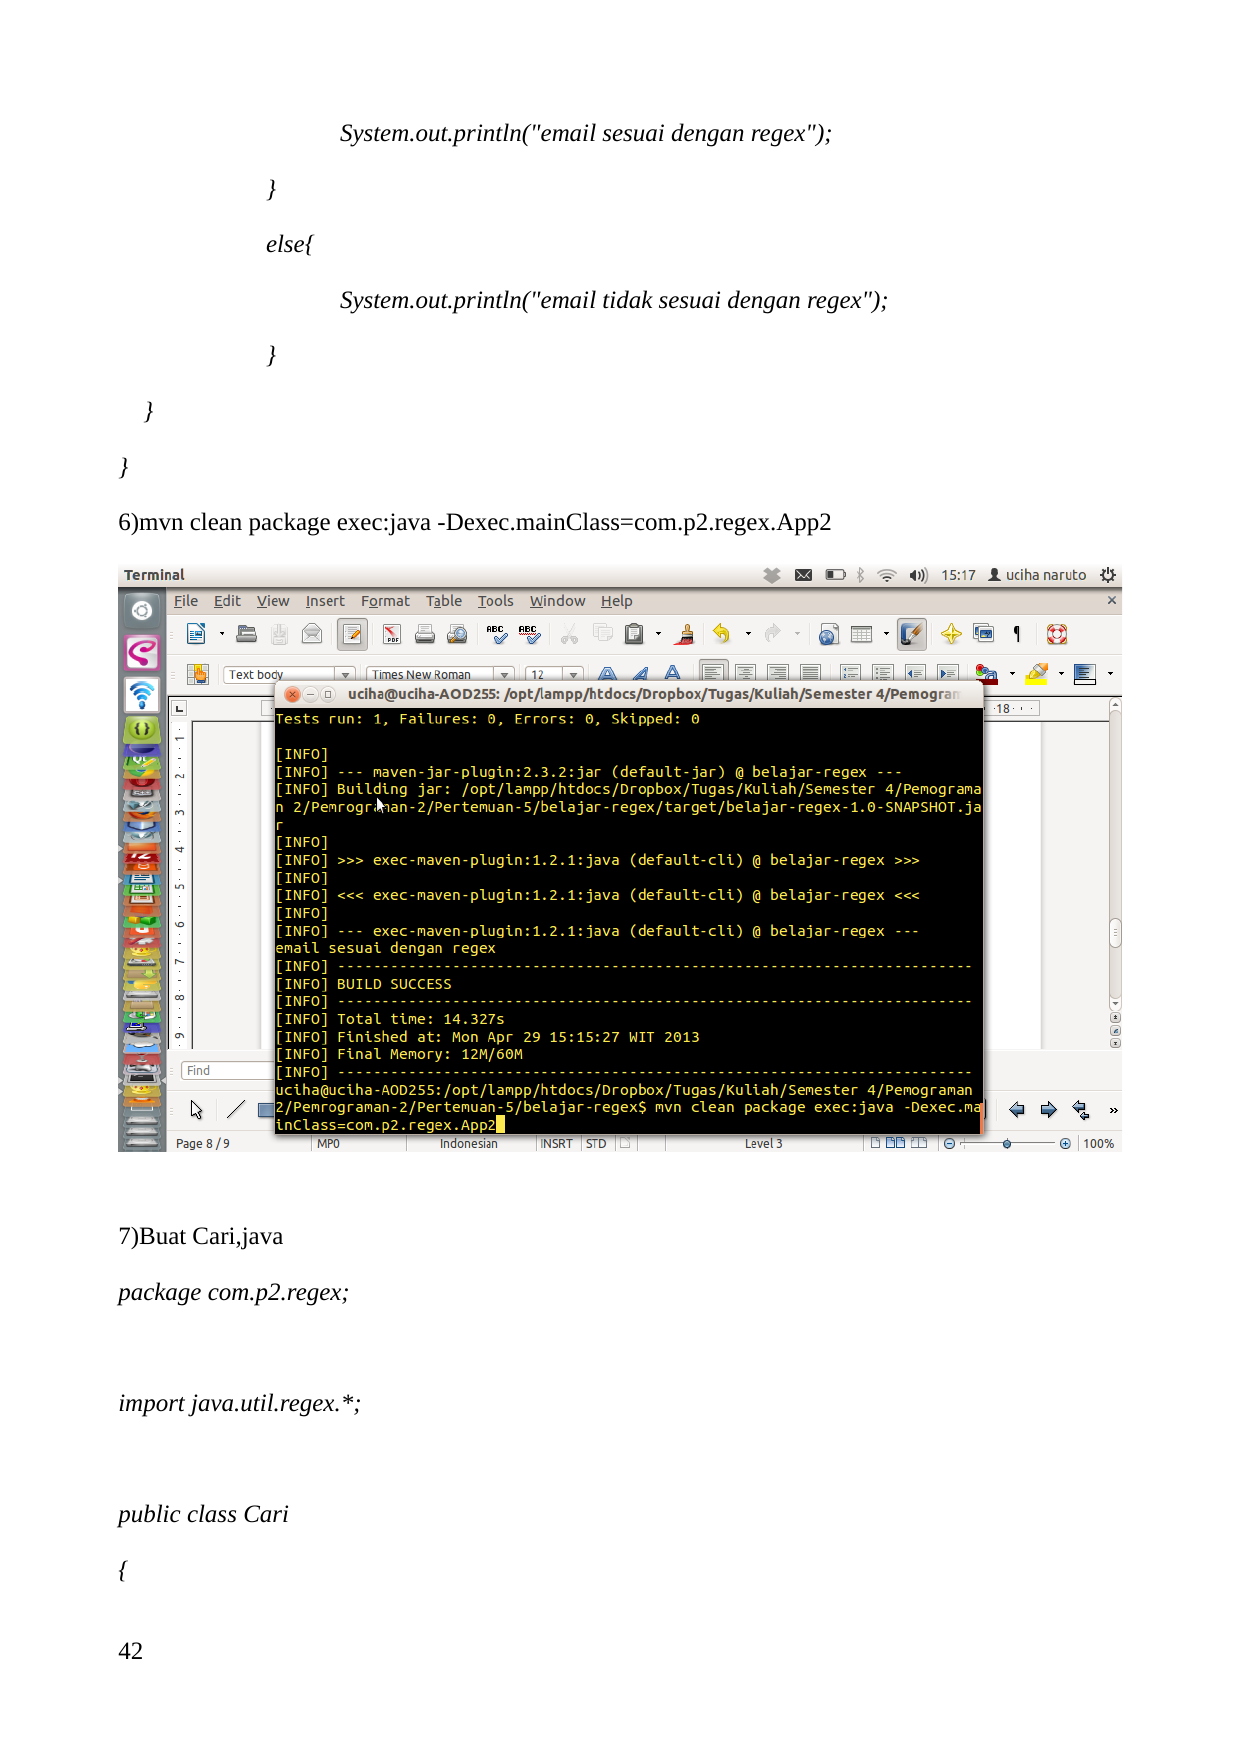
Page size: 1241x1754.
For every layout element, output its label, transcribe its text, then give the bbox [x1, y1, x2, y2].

text } [118, 341, 1122, 369]
text } [118, 174, 1122, 202]
text package com.p2.regex; [118, 1277, 1122, 1306]
list Buat Cari,java [118, 1221, 1122, 1250]
text public class Cari [118, 1499, 1122, 1528]
text } [118, 396, 1122, 425]
text else{ [118, 229, 1122, 258]
list mvn clean package exec:java -Dexec.mainClass=com.p2.regex.App2 [118, 507, 1122, 536]
text System.out.println("email sesuai dengan regex"); [118, 118, 1122, 147]
text } [118, 452, 1122, 481]
text { [118, 1555, 1122, 1584]
picture [118, 563, 1123, 1152]
text import java.util.regex.*; [118, 1388, 1122, 1417]
text System.out.println("email tidak sesuai dengan regex"); [118, 285, 1122, 314]
